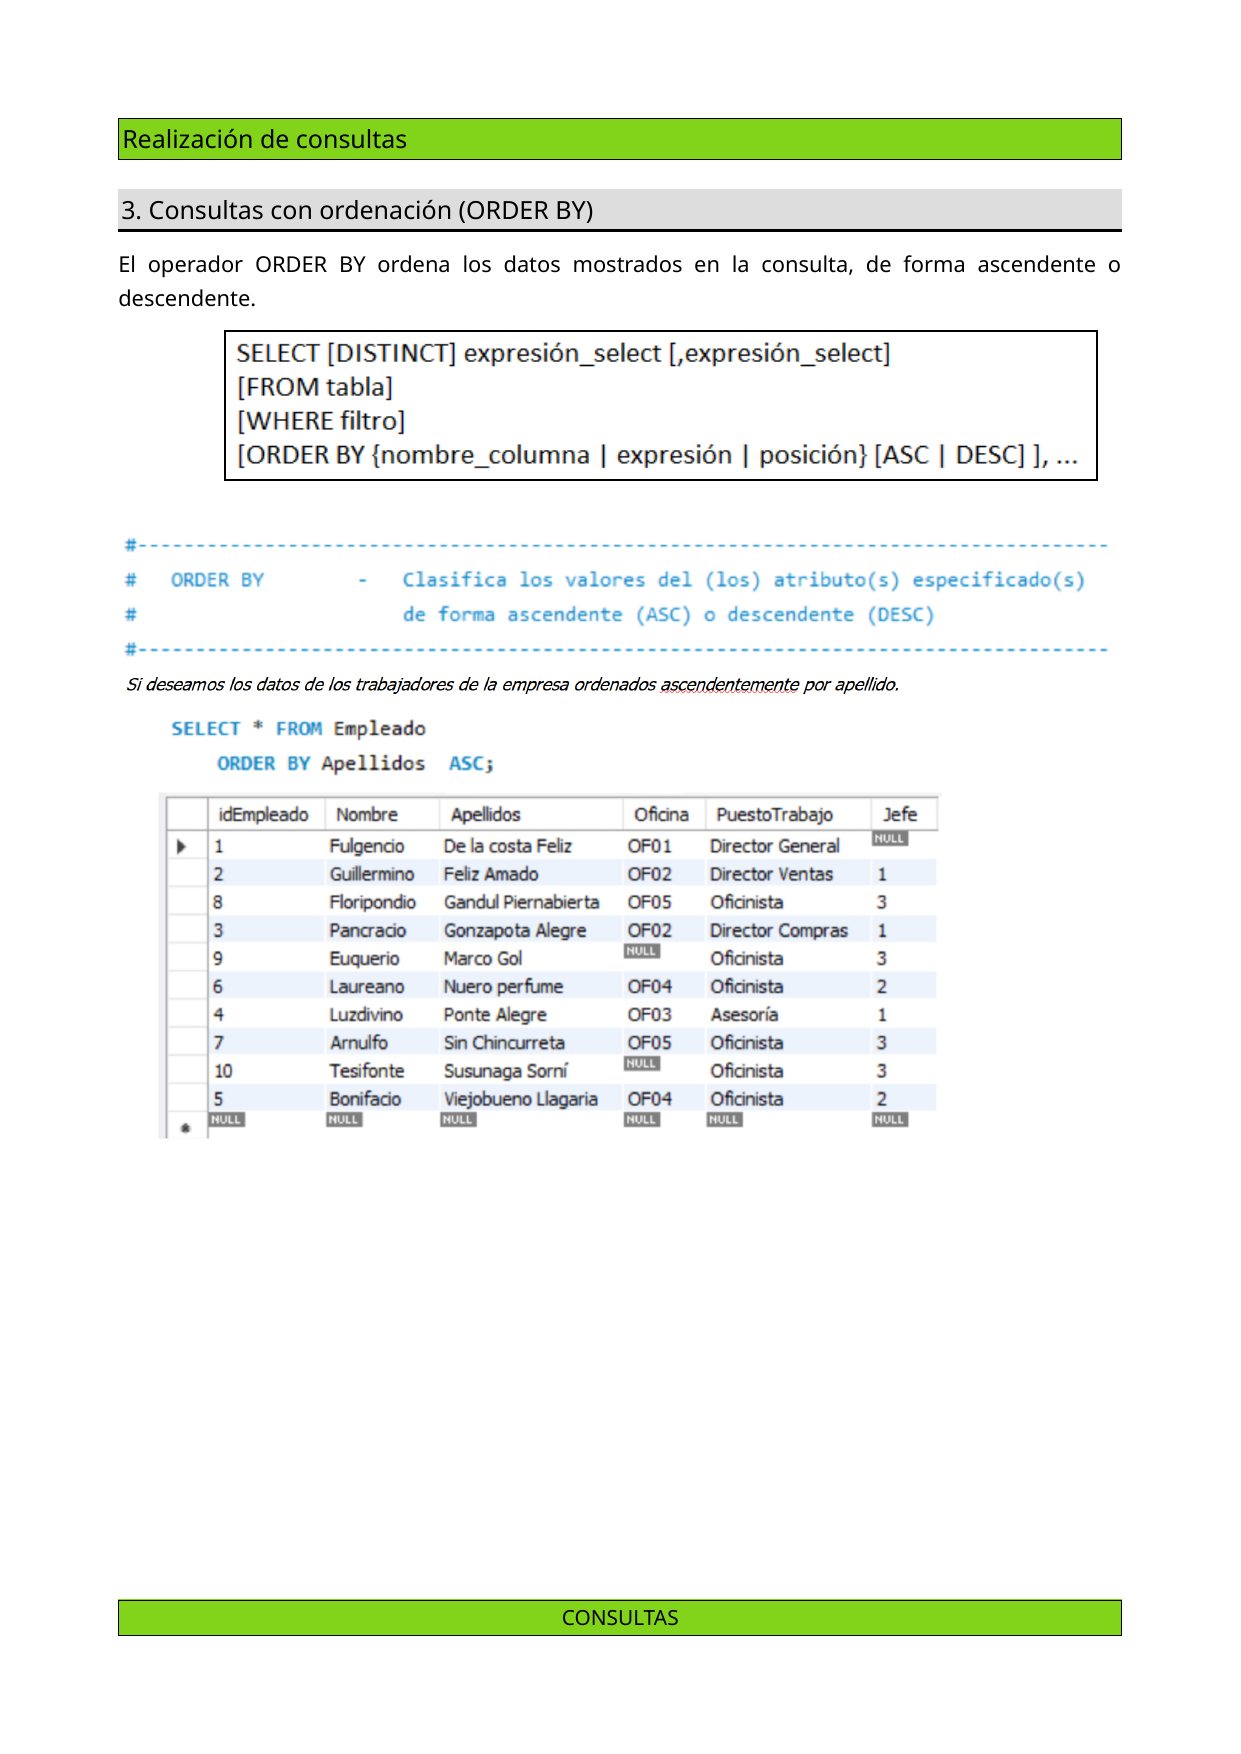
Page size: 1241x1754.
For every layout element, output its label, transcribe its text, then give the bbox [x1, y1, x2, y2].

text 3. Consultas con ordenación (ORDER BY) [118, 189, 1122, 229]
picture [121, 532, 1120, 1146]
picture [229, 334, 1093, 477]
text El operador ORDER BY ordena los datos mostrados en la consulta, de forma ascendente o descendente. [118, 249, 1122, 313]
